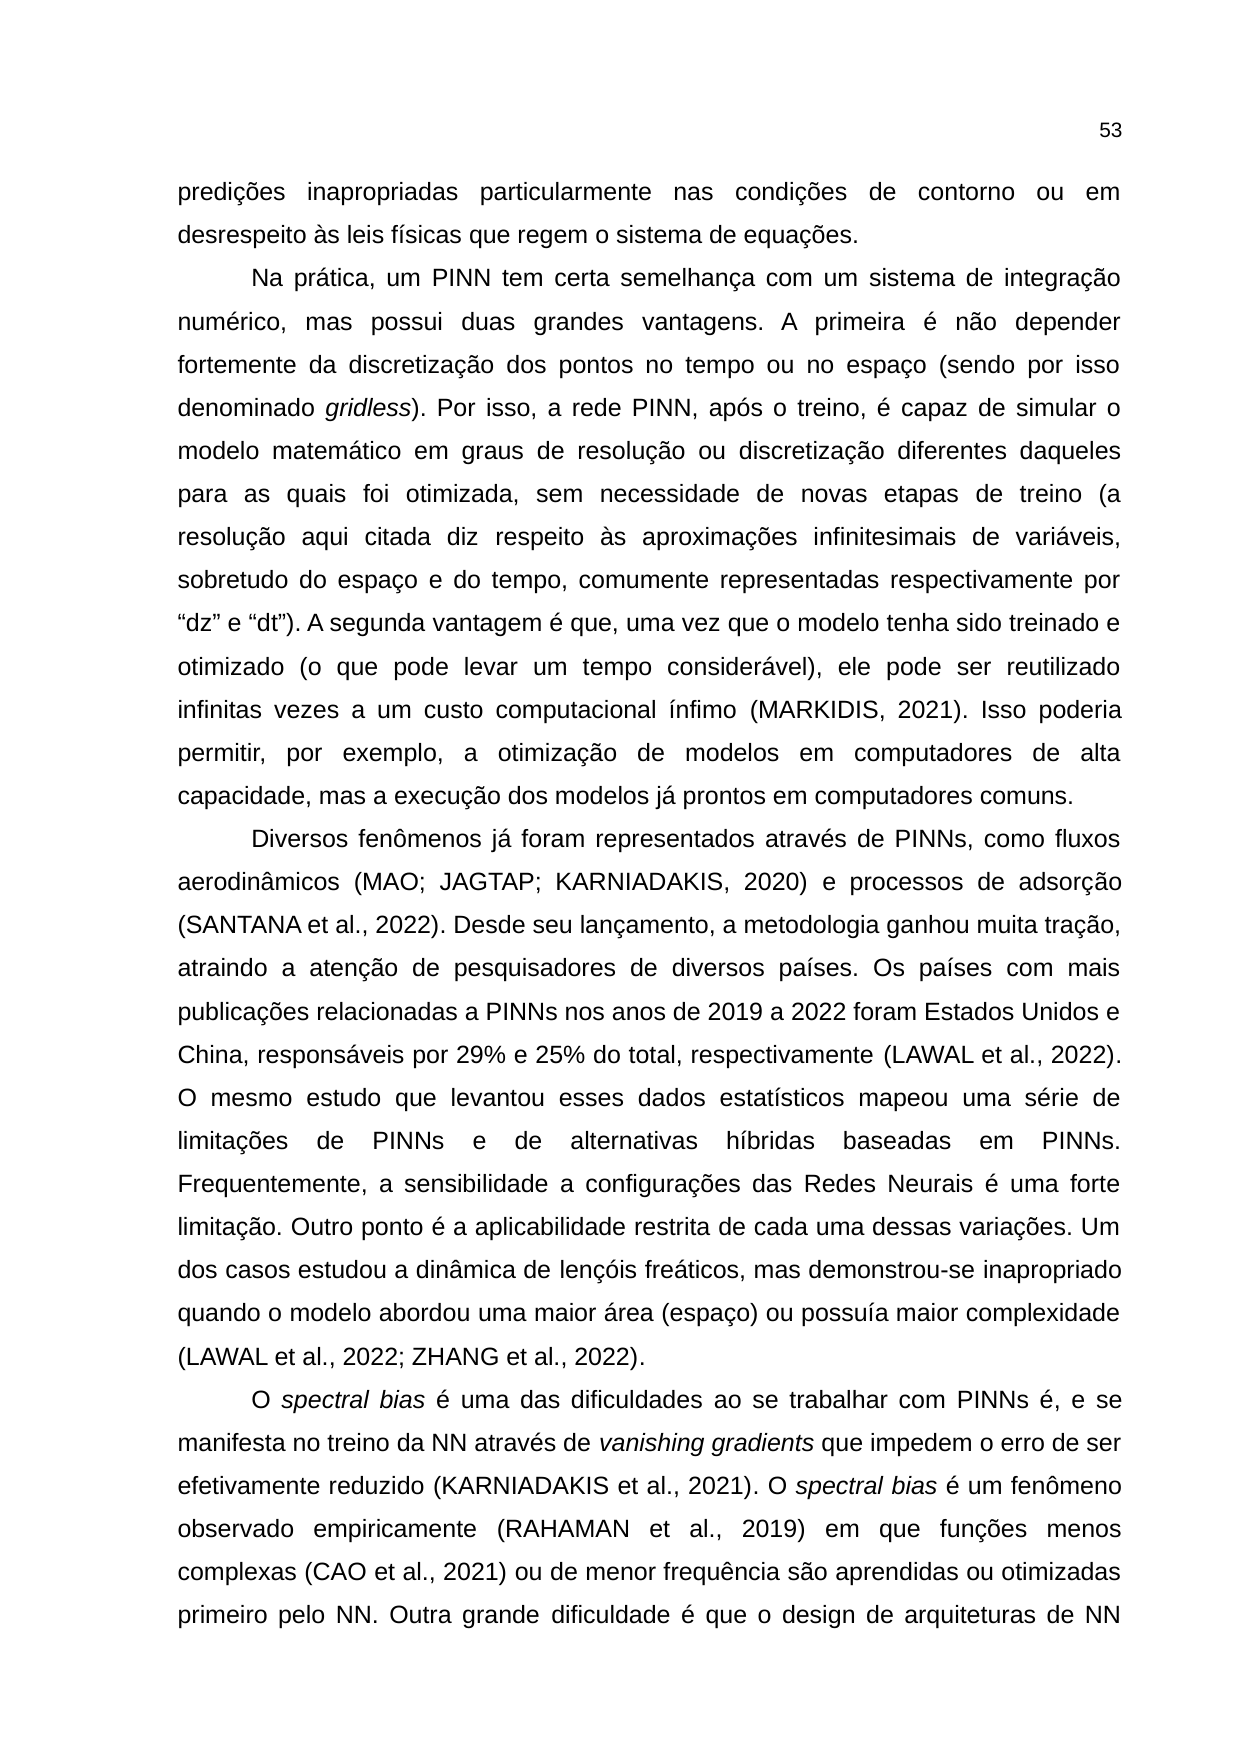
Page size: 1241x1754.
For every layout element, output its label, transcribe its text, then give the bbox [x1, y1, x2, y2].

text O spectral bias é uma das dificuldades ao se trabalhar com PINNs é, e se manifesta no treino da NN através de vanishing gradients que impedem o erro de ser efetivamente reduzido (KARNIADAKIS et al., 2021). O spectral bias é um fenômeno observado empiricamente (RAHAMAN et al., 2019) em que funções menos complexas (CAO et al., 2021) ou de menor frequência são aprendidas ou otimizadas primeiro pelo NN. Outra grande dificuldade é que o design de arquiteturas de NN [177, 1384, 1122, 1629]
text Na prática, um PINN tem certa semelhança com um sistema de integração numérico, mas possui duas grandes vantagens. A primeira é não depender fortemente da discretização dos pontos no tempo ou no espaço (sendo por isso denominado gridless). Por isso, a rede PINN, após o treino, é capaz de simular o modelo matemático em graus de resolução ou discretização diferentes daqueles para as quais foi otimizada, sem necessidade de novas etapas de treino (a resolução aqui citada diz respeito às aproximações infinitesimais de variáveis, sobretudo do espaço e do tempo, comumente representadas respectivamente por “dz” e “dt”). A segunda vantagem é que, uma vez que o modelo tenha sido treinado e otimizado (o que pode levar um tempo considerável), ele pode ser reutilizado infinitas vezes a um custo computacional ínfimo (MARKIDIS, 2021). Isso poderia permitir, por exemplo, a otimização de modelos em computadores de alta capacidade, mas a execução dos modelos já prontos em computadores comuns. [177, 263, 1122, 809]
text Diversos fenômenos já foram representados através de PINNs, como fluxos aerodinâmicos (MAO; JAGTAP; KARNIADAKIS, 2020) e processos de adsorção (SANTANA et al., 2022). Desde seu lançamento, a metodologia ganhou muita tração, atraindo a atenção de pesquisadores de diversos países. Os países com mais publicações relacionadas a PINNs nos anos de 2019 a 2022 foram Estados Unidos e China, responsáveis por 29% e 25% do total, respectivamente (LAWAL et al., 2022). O mesmo estudo que levantou esses dados estatísticos mapeou uma série de limitações de PINNs e de alternativas híbridas baseadas em PINNs. Frequentemente, a sensibilidade a configurações das Redes Neurais é uma forte limitação. Outro ponto é a aplicabilidade restrita de cada uma dessas variações. Um dos casos estudou a dinâmica de lençóis freáticos, mas demonstrou-se inapropriado quando o modelo abordou uma maior área (espaço) ou possuía maior complexidade (LAWAL et al., 2022; ZHANG et al., 2022). [177, 824, 1122, 1370]
text predições inapropriadas particularmente nas condições de contorno ou em desrespeito às leis físicas que regem o sistema de equações. [177, 177, 1122, 249]
